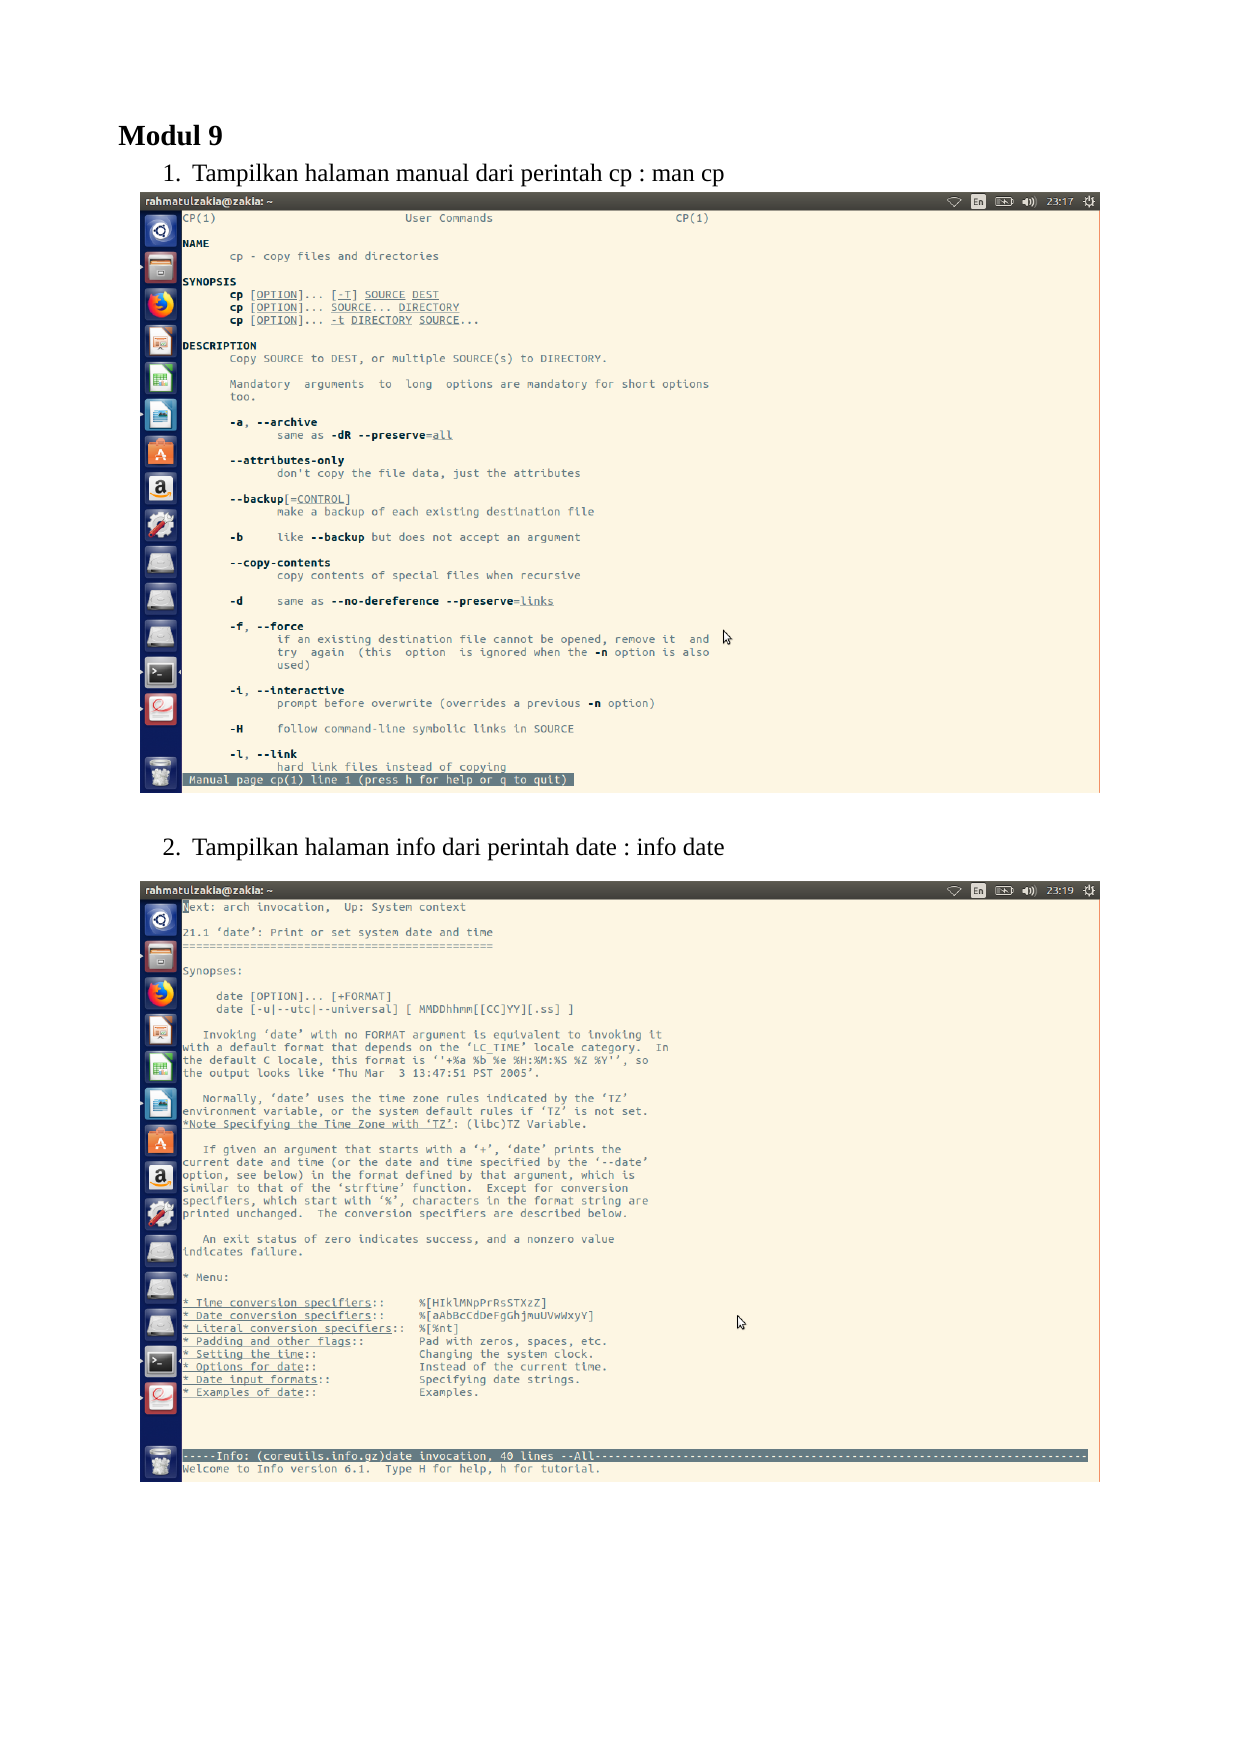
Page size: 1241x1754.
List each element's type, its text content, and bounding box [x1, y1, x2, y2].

list Tampilkan halaman info dari perintah date : info date [162, 832, 1122, 861]
list Tampilkan halaman manual dari perintah cp : man cp [162, 158, 1122, 187]
picture [140, 881, 1100, 1482]
picture [140, 192, 1100, 793]
subtitle Modul 9 [118, 118, 1122, 152]
